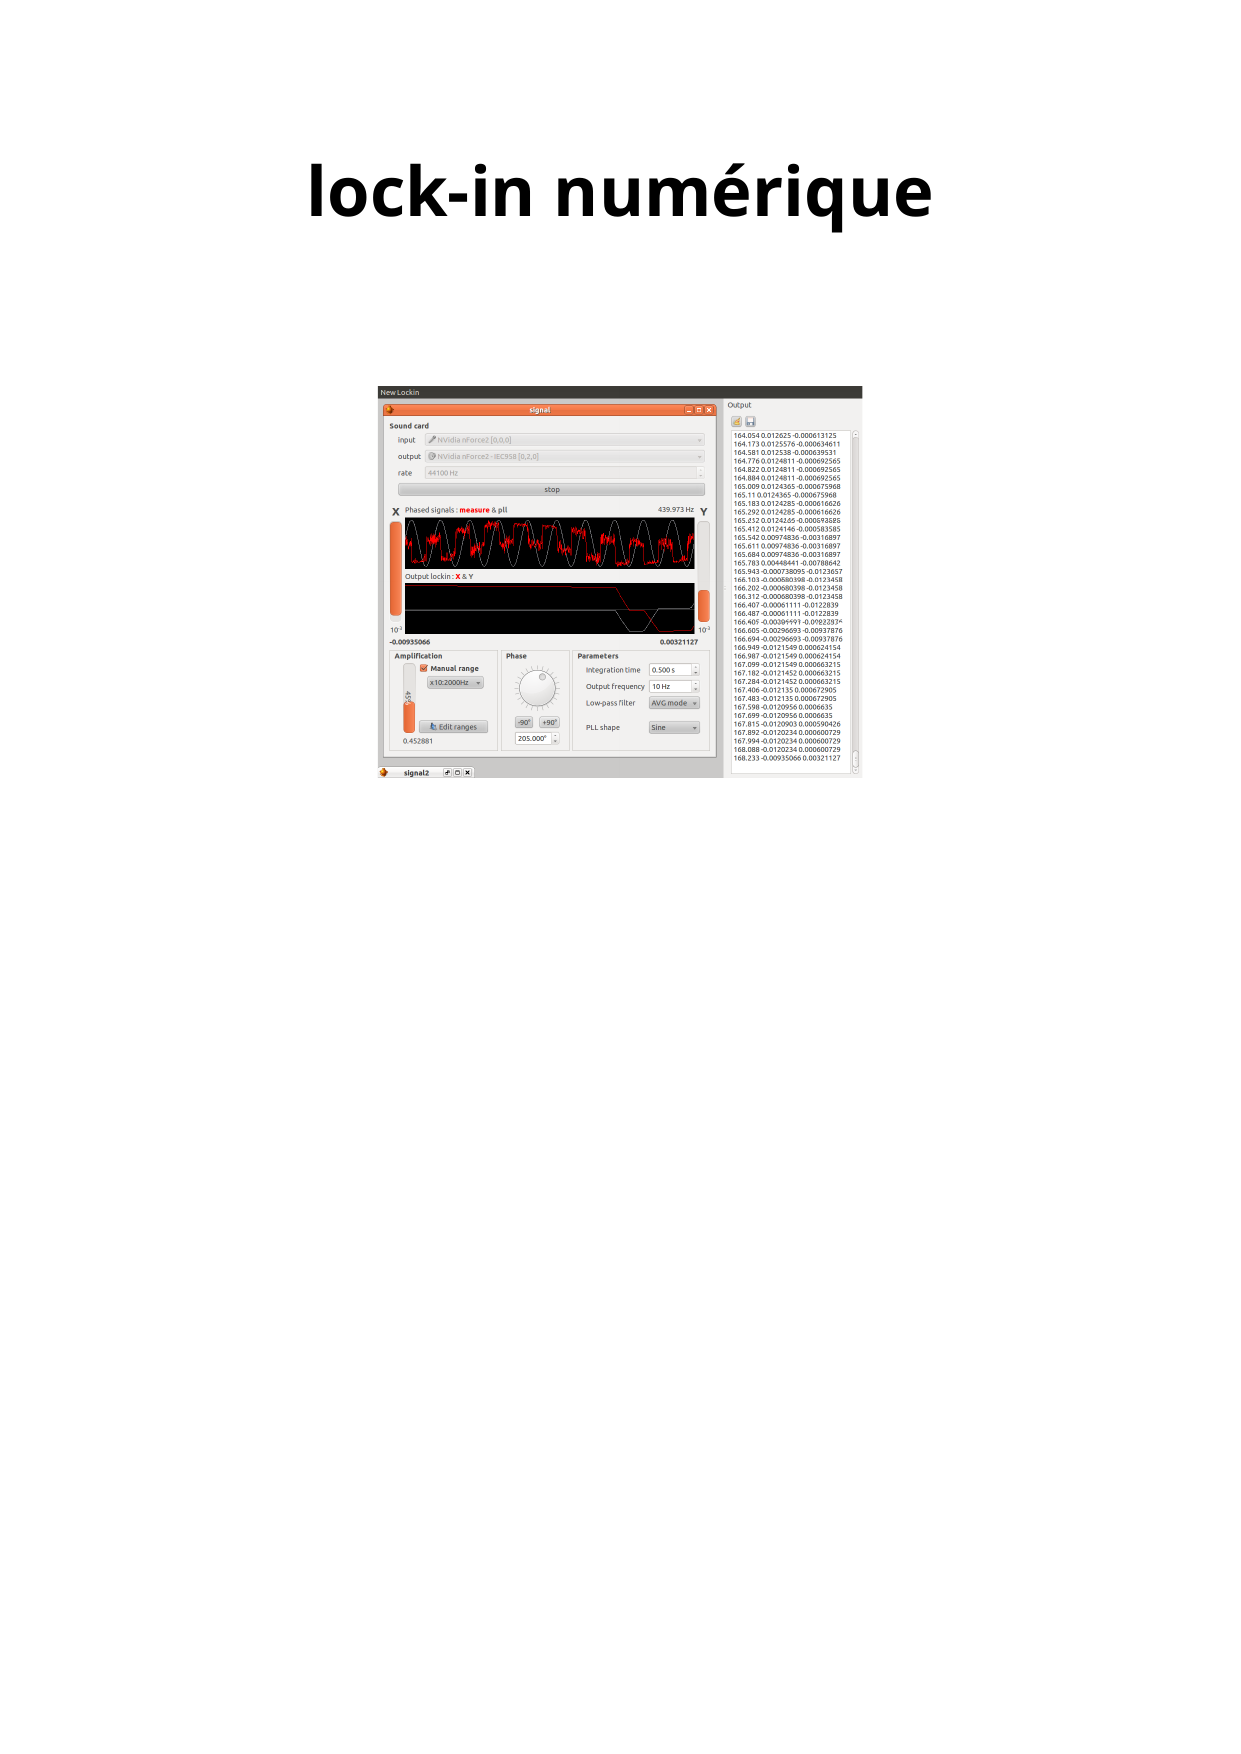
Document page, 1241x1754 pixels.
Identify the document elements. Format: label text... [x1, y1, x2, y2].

picture [377, 386, 863, 778]
subtitle lock-in numérique [118, 143, 1122, 237]
